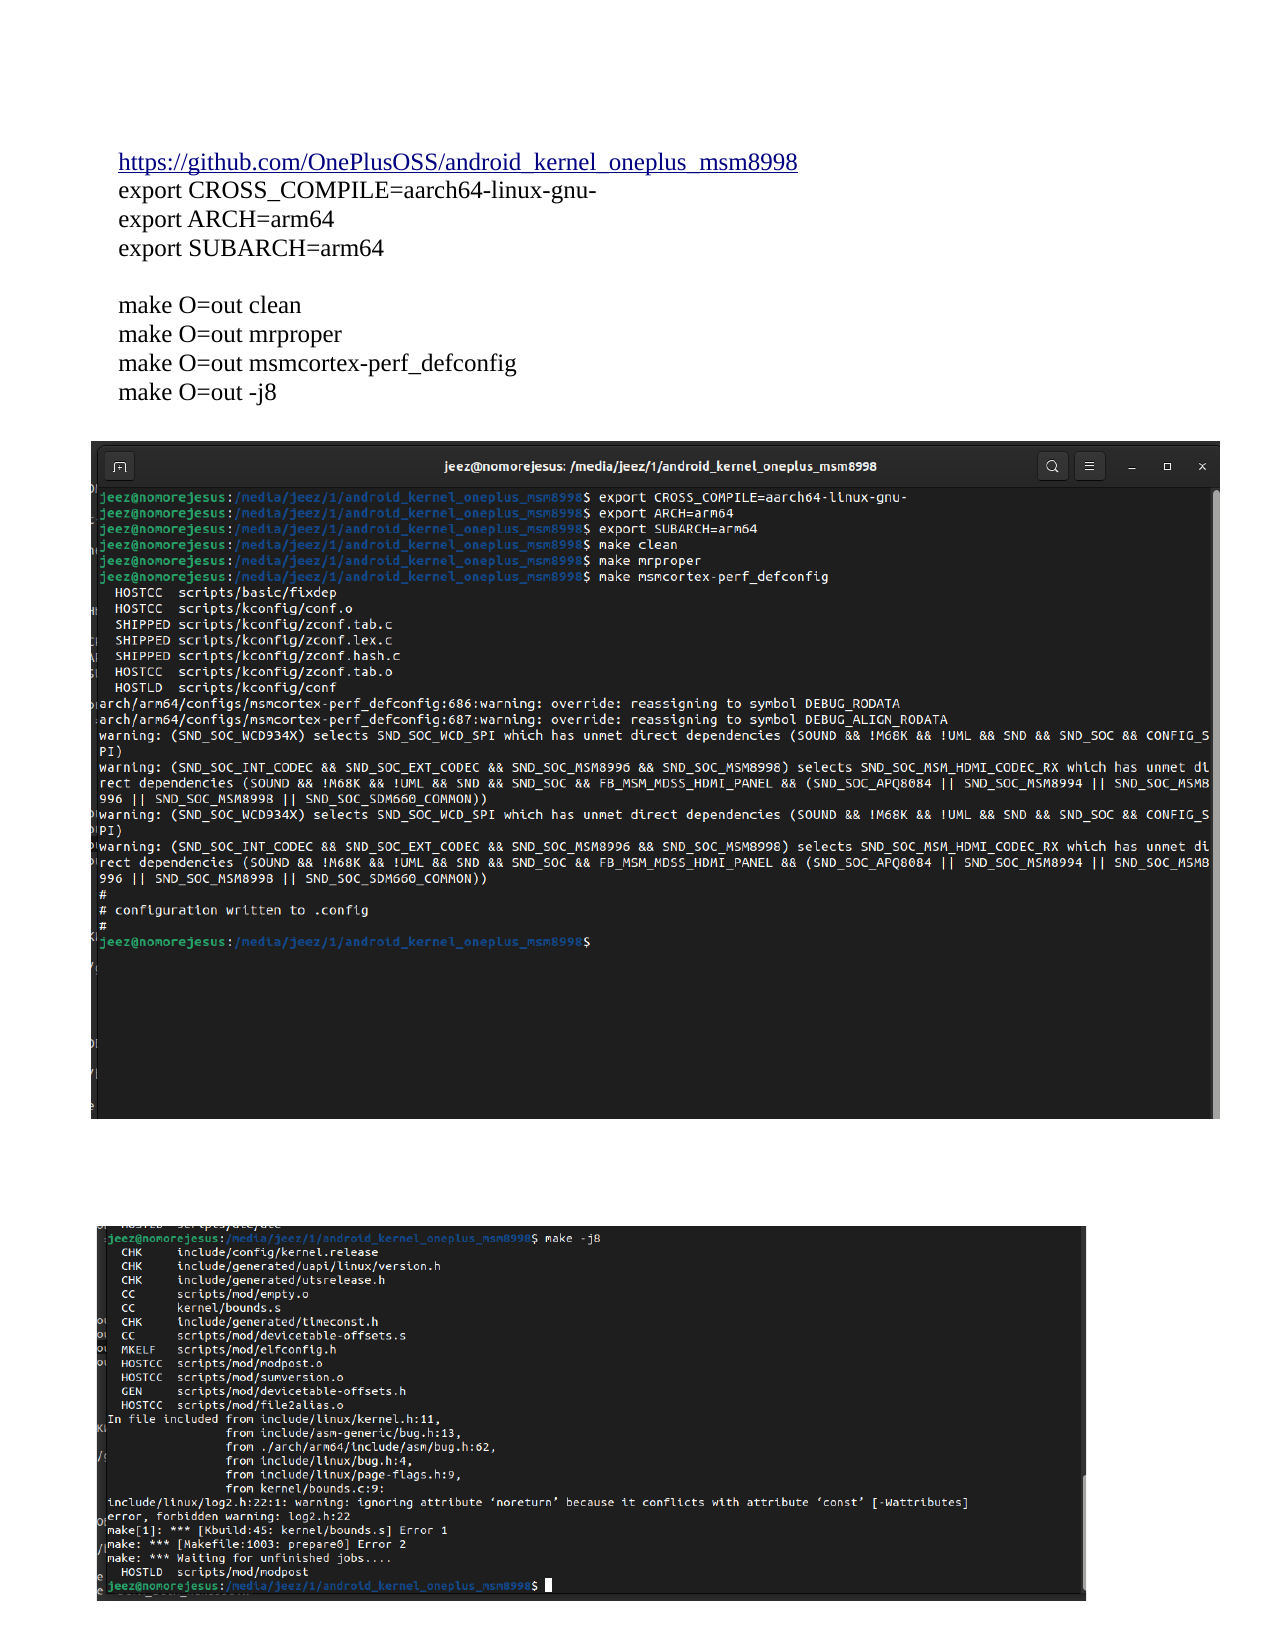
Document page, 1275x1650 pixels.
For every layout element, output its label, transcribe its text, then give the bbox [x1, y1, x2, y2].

text make O=out -j8 [118, 377, 1157, 406]
text export SUBARCH=arm64 [118, 233, 1157, 262]
picture [96, 1226, 1087, 1601]
picture [91, 441, 1220, 1119]
text make O=out clean [118, 291, 1157, 319]
text https://github.com/OnePlusOSS/android_kernel_oneplus_msm8998 [118, 147, 1157, 176]
text export ARCH=arm64 [118, 204, 1157, 233]
text export CROSS_COMPILE=aarch64-linux-gnu- [118, 176, 1157, 204]
text make O=out msmcortex-perf_defconfig [118, 348, 1157, 377]
text make O=out mrproper [118, 319, 1157, 348]
